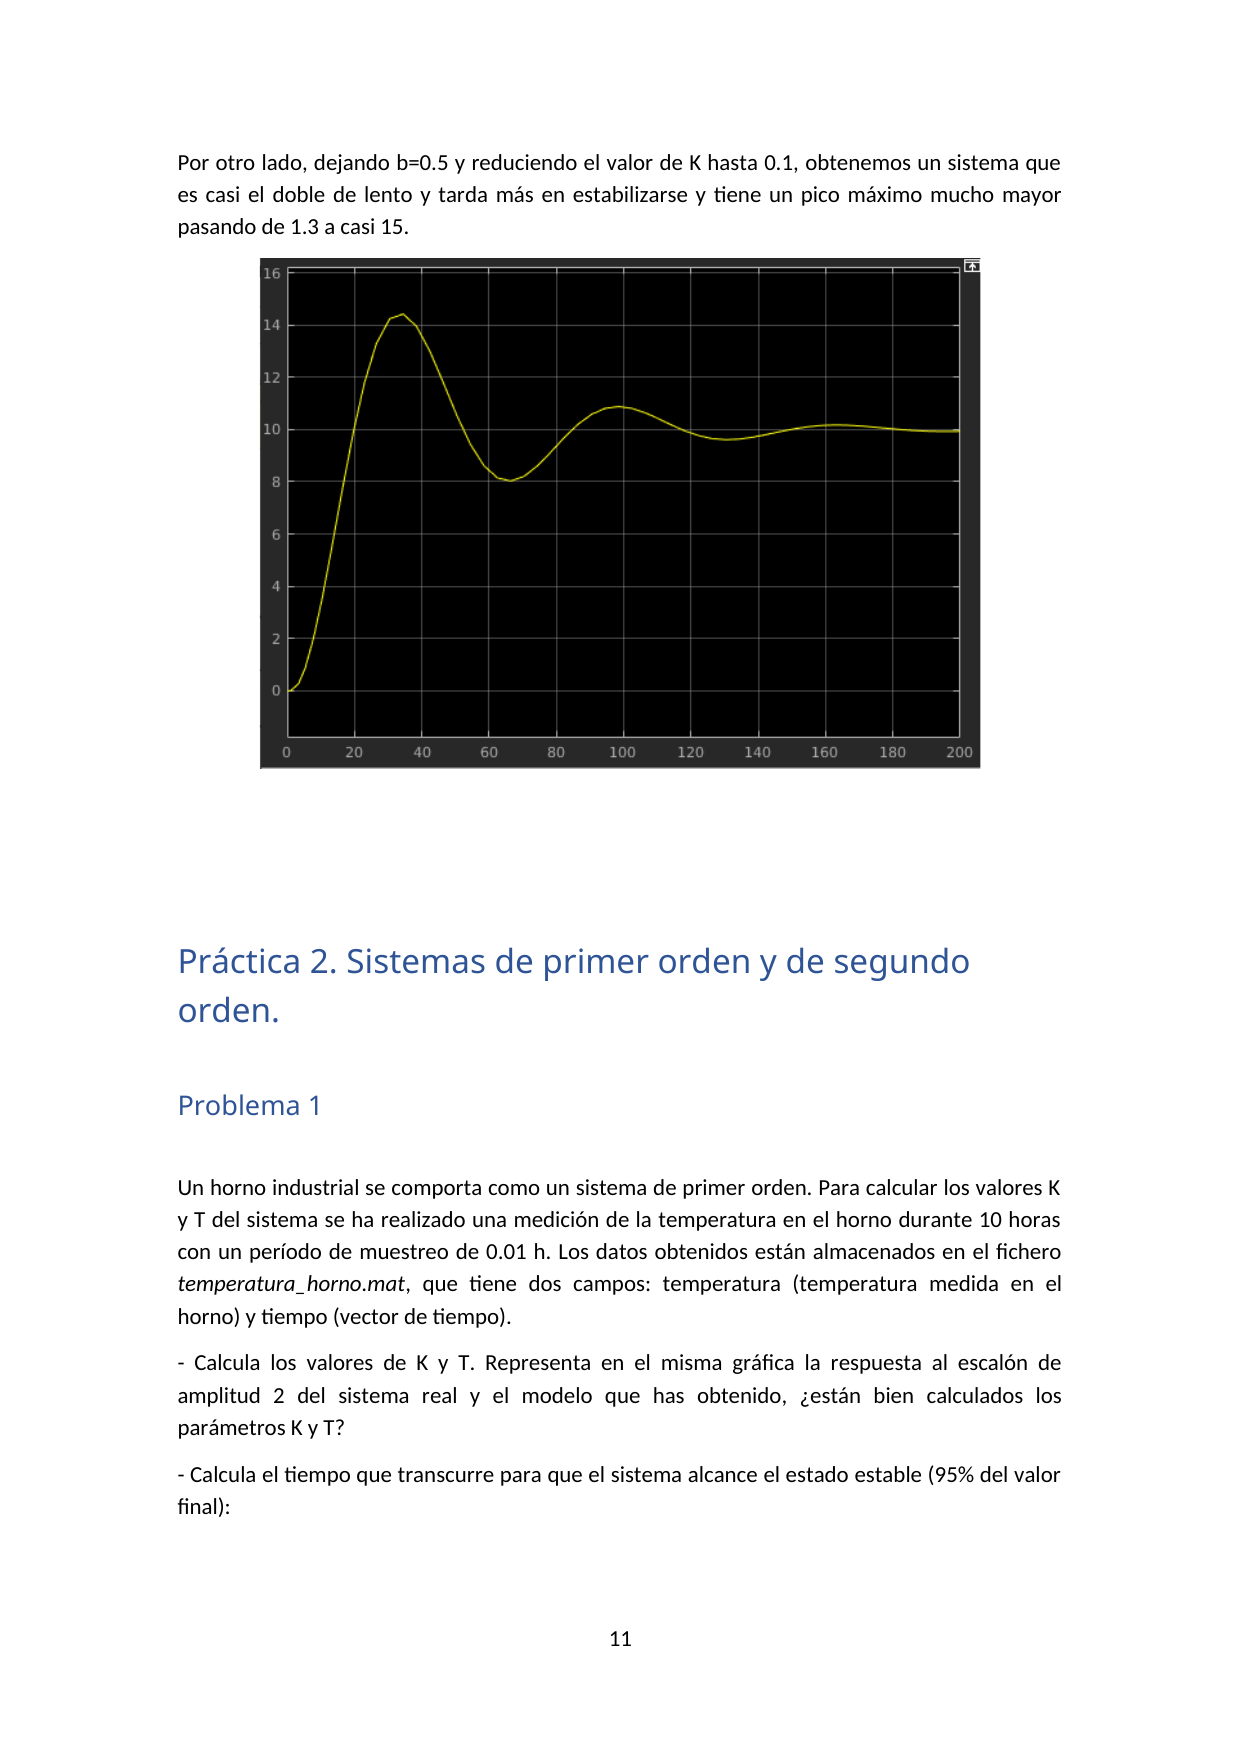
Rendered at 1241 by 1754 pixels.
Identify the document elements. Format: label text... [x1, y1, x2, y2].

subtitle Práctica 2. Sistemas de primer orden y de segundo orden. [177, 937, 1063, 1032]
subtitle Problema 1 [177, 1086, 1063, 1123]
text - Calcula los valores de K y T. Representa en el misma gráfica la respuesta al escalón de amplitud 2 del sistema real y el modelo que has obtenido, ¿están bien calculados los parámetros K y T? [177, 1348, 1063, 1441]
text - Calcula el tiempo que transcurre para que el sistema alcance el estado estable (95% del valor final): [177, 1460, 1063, 1520]
text Un horno industrial se comporta como un sistema de primer orden. Para calcular los valores K y T del sistema se ha realizado una medición de la temperatura en el horno durante 10 horas con un período de muestreo de 0.01 h. Los datos obtenidos están almacenados en el fichero temperatura_horno.mat, que tiene dos campos: temperatura (temperatura medida en el horno) y tiempo (vector de tiempo). [177, 1173, 1063, 1330]
text Por otro lado, dejando b=0.5 y reduciendo el valor de K hasta 0.1, obtenemos un sistema que es casi el doble de lento y tarda más en estabilizarse y tiene un pico máximo mucho mayor pasando de 1.3 a casi 15. [177, 148, 1063, 240]
picture [259, 258, 981, 769]
